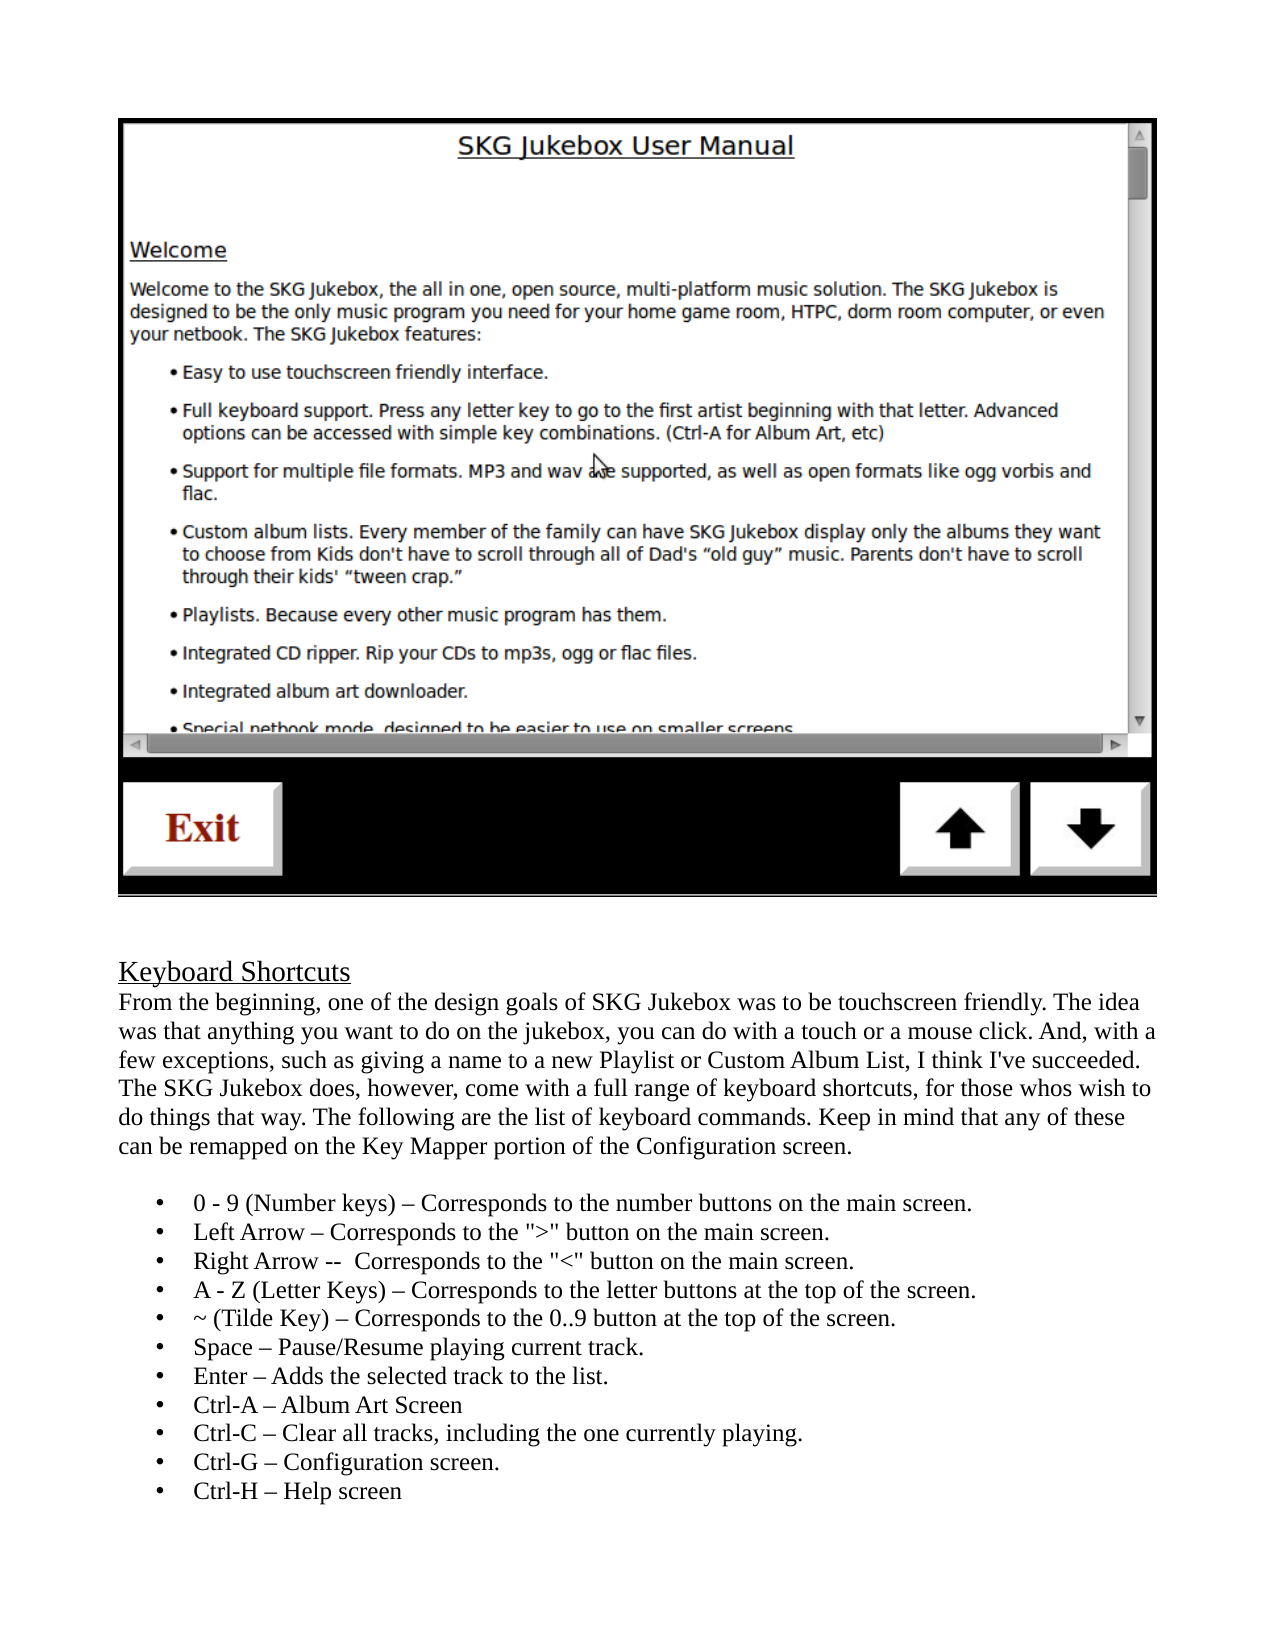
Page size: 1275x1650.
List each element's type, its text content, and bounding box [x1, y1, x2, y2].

text From the beginning, one of the design goals of SKG Jukebox was to be touchscreen friendly. The idea was that anything you want to do on the jukebox, you can do with a touch or a mouse click. And, with a few exceptions, such as giving a name to a new Playlist or Custom Album List, I think I've succeeded. The SKG Jukebox does, however, come with a full range of keyboard shortcuts, for those whos wish to do things that way. The following are the list of keyboard commands. Keep in mind that any of these can be remapped on the Key Mapper portion of the Configuration screen. [118, 987, 1157, 1160]
list ~ (Tilde Key) – Corresponds to the 0..9 button at the top of the screen. [156, 1303, 1157, 1332]
list A - Z (Letter Keys) – Corresponds to the letter buttons at the top of the screen. [156, 1275, 1157, 1303]
list Right Arrow -- Corresponds to the "<" button on the main screen. [156, 1246, 1157, 1275]
list Enter – Adds the selected track to the list. [156, 1361, 1157, 1390]
list Ctrl-H – Help screen [156, 1476, 1157, 1505]
list Left Arrow – Corresponds to the ">" button on the main screen. [156, 1217, 1157, 1246]
picture [118, 118, 1157, 897]
list Ctrl-C – Clear all tracks, including the one currently playing. [156, 1418, 1157, 1447]
text Keyboard Shortcuts [118, 954, 1157, 987]
list 0 - 9 (Number keys) – Corresponds to the number buttons on the main screen. [156, 1188, 1157, 1217]
list Ctrl-A – Album Art Screen [156, 1390, 1157, 1418]
list Space – Pause/Resume playing current track. [156, 1332, 1157, 1361]
list Ctrl-G – Configuration screen. [156, 1447, 1157, 1476]
